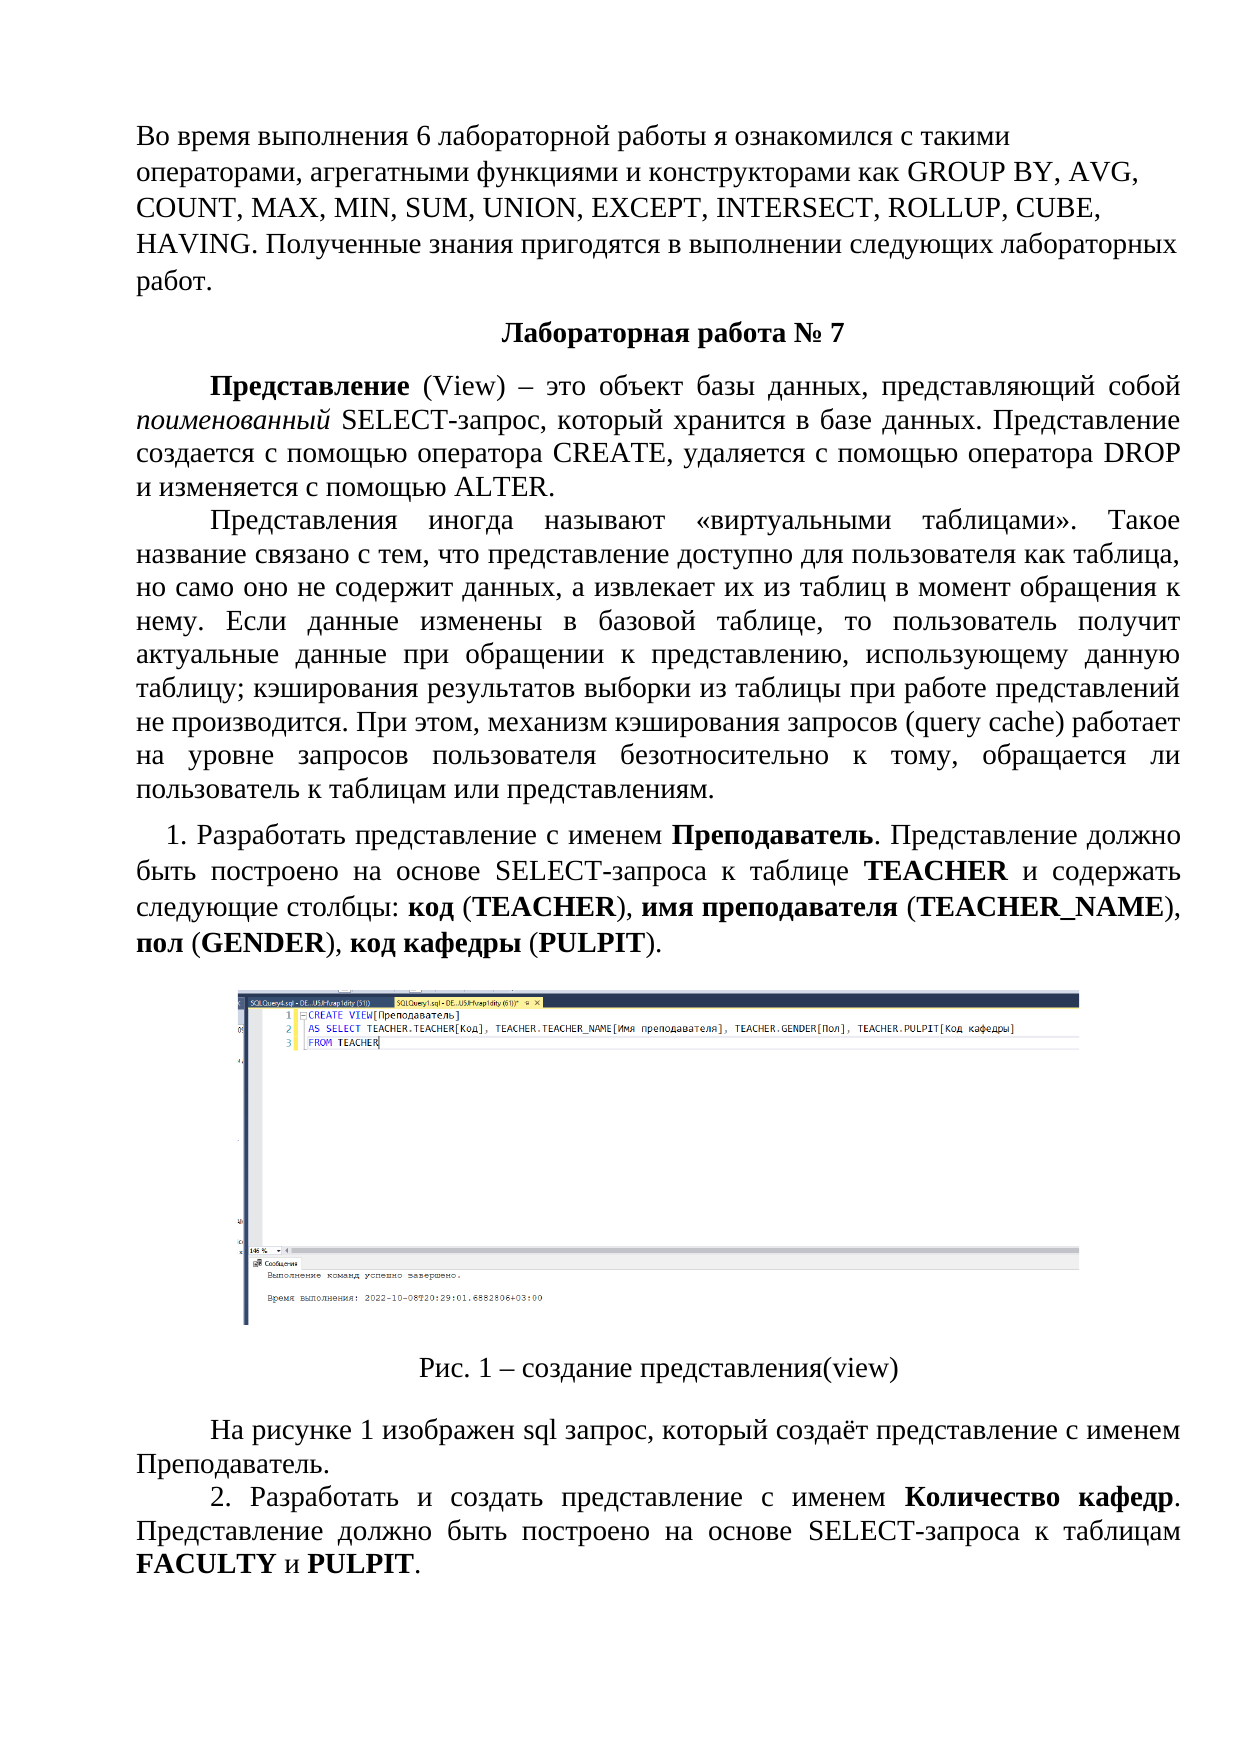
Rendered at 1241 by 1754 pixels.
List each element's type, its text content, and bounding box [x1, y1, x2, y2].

text Лабораторная работа № 7 [136, 316, 1181, 349]
picture [237, 990, 1080, 1325]
text На рисунке 1 изображен sql запрос, который создаёт представление с именем Преподаватель. [136, 1412, 1181, 1479]
text 2. Разработать и создать представление с именем Количество кафедр. Представление должно быть построено на основе SELECT-запроса к таблицам FACULTY и PULPIT. [136, 1479, 1181, 1580]
text 1. Разработать представление с именем Преподаватель. Представление должно быть построено на основе SELECT-запроса к таблице TEACHER и содержать следующие столбцы: код (TEACHER), имя преподавателя (TEACHER_NAME), пол (GENDER), код кафедры (PULPIT). [136, 817, 1181, 959]
text Представления иногда называют «виртуальными таблицами». Такое название связано с тем, что представление доступно для пользователя как таблица, но само оно не содержит данных, а извлекает их из таблиц в момент обращения к нему. Если данные изменены в базовой таблице, то пользователь получит актуальные данные при обращении к представлению, использующему данную таблицу; кэширования результатов выборки из таблицы при работе представлений не производится. При этом, механизм кэширования запросов (query cache) работает на уровне запросов пользователя безотносительно к тому, обращается ли пользователь к таблицам или представлениям. [136, 502, 1181, 804]
text Рис. 1 – создание представления(view) [136, 1350, 1181, 1383]
text Во время выполнения 6 лабораторной работы я ознакомился с такими операторами, агрегатными функциями и конструкторами как GROUP BY, AVG, COUNT, MAX, MIN, SUM, UNION, EXCEPT, INTERSECT, ROLLUP, CUBE, HAVING. Полученные знания пригодятся в выполнении следующих лабораторных работ. [136, 118, 1181, 296]
text Представление (View) – это объект базы данных, представляющий собой поименованный SELECT-запрос, который хранится в базе данных. Представление создается с помощью оператора CREATE, удаляется с помощью оператора DROP и изменяется с помощью ALTER. [136, 368, 1181, 502]
